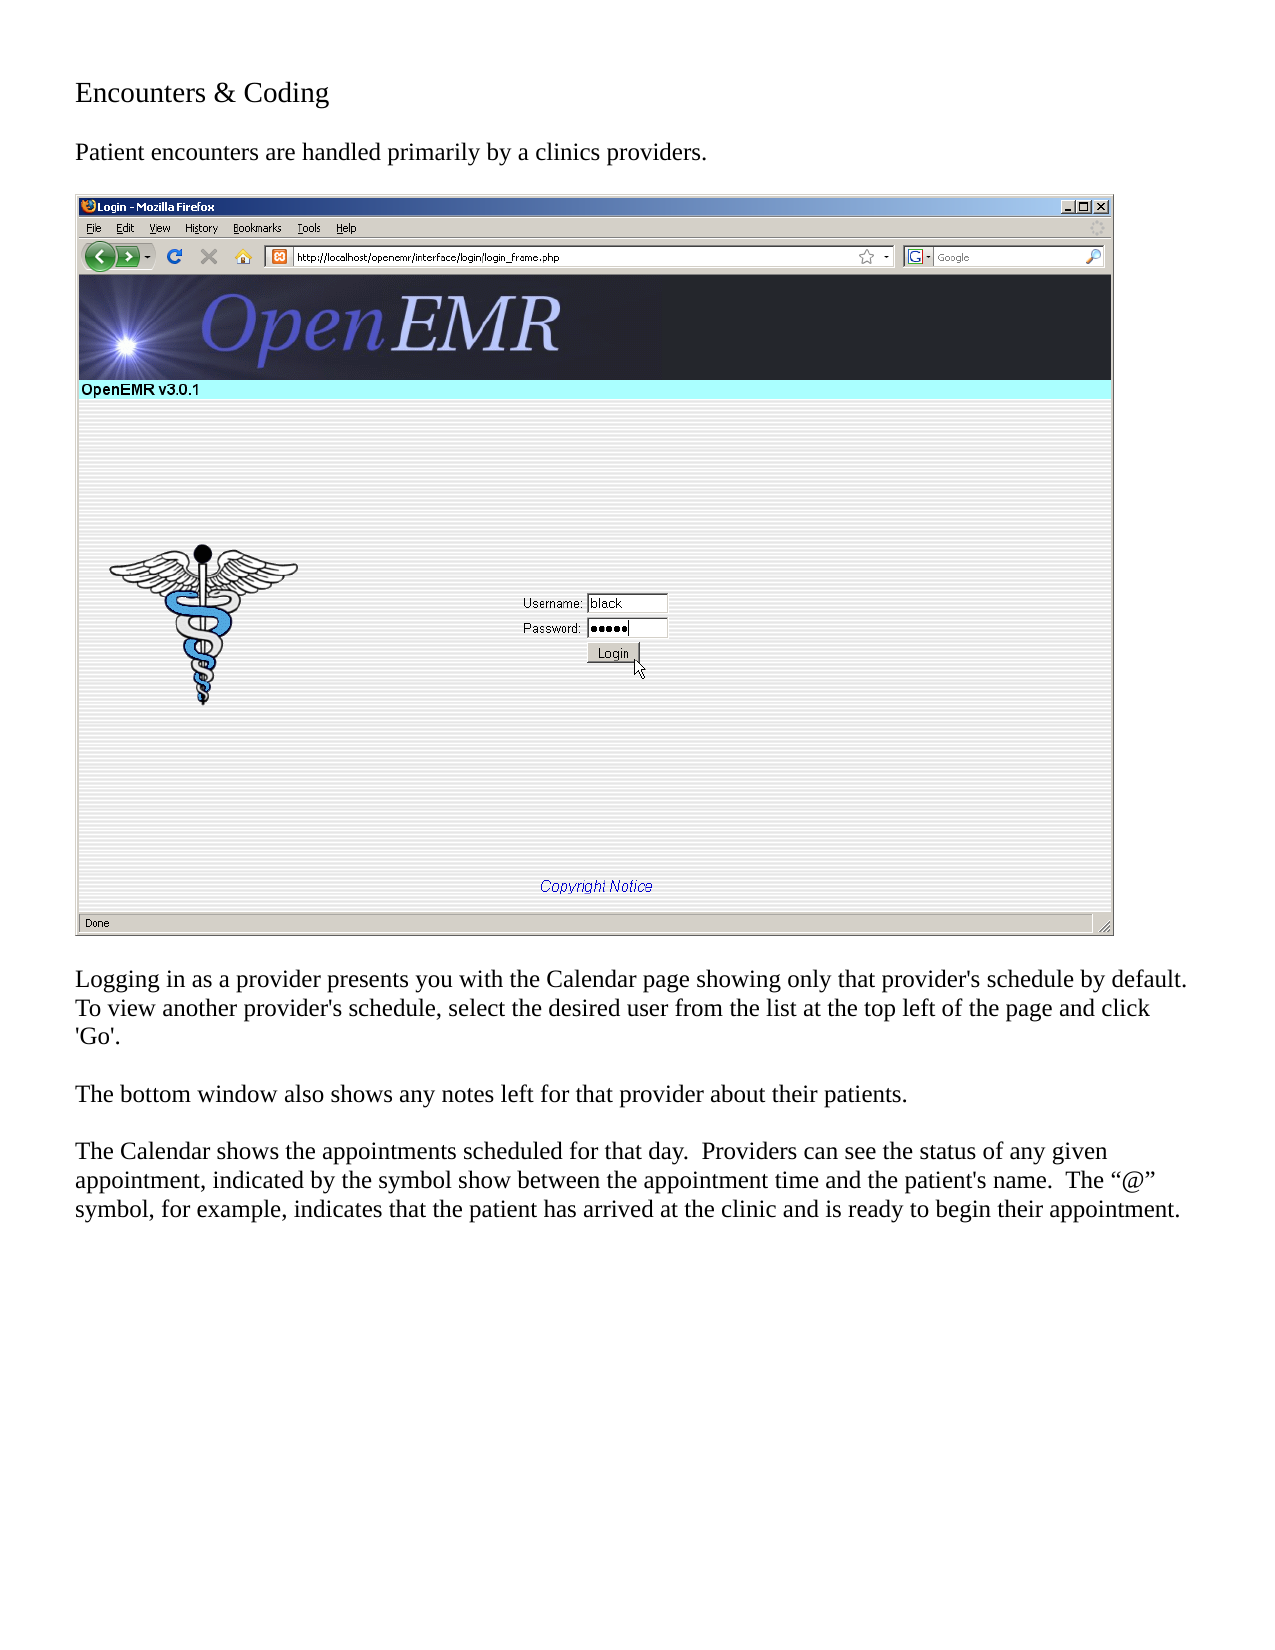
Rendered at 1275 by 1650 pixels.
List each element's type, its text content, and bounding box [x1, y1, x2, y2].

text The Calendar shows the appointments scheduled for that day. Providers can see the status of any given appointment, indicated by the symbol show between the appointment time and the patient's name. The “@” symbol, for example, indicates that the patient has arrived at the clinic and is ready to begin their appointment. [75, 1136, 1200, 1223]
text Encounters & Coding [75, 75, 1200, 108]
picture [75, 194, 1114, 936]
text Logging in as a provider presents you with the Calendar page showing only that provider's schedule by default. To view another provider's schedule, select the desired user from the list at the top left of the page and click 'Go'. [75, 964, 1200, 1050]
text The bottom window also shows any notes left for that provider about their patients. [75, 1079, 1200, 1108]
text Patient encounters are handled primarily by a clinics providers. [75, 137, 1200, 166]
